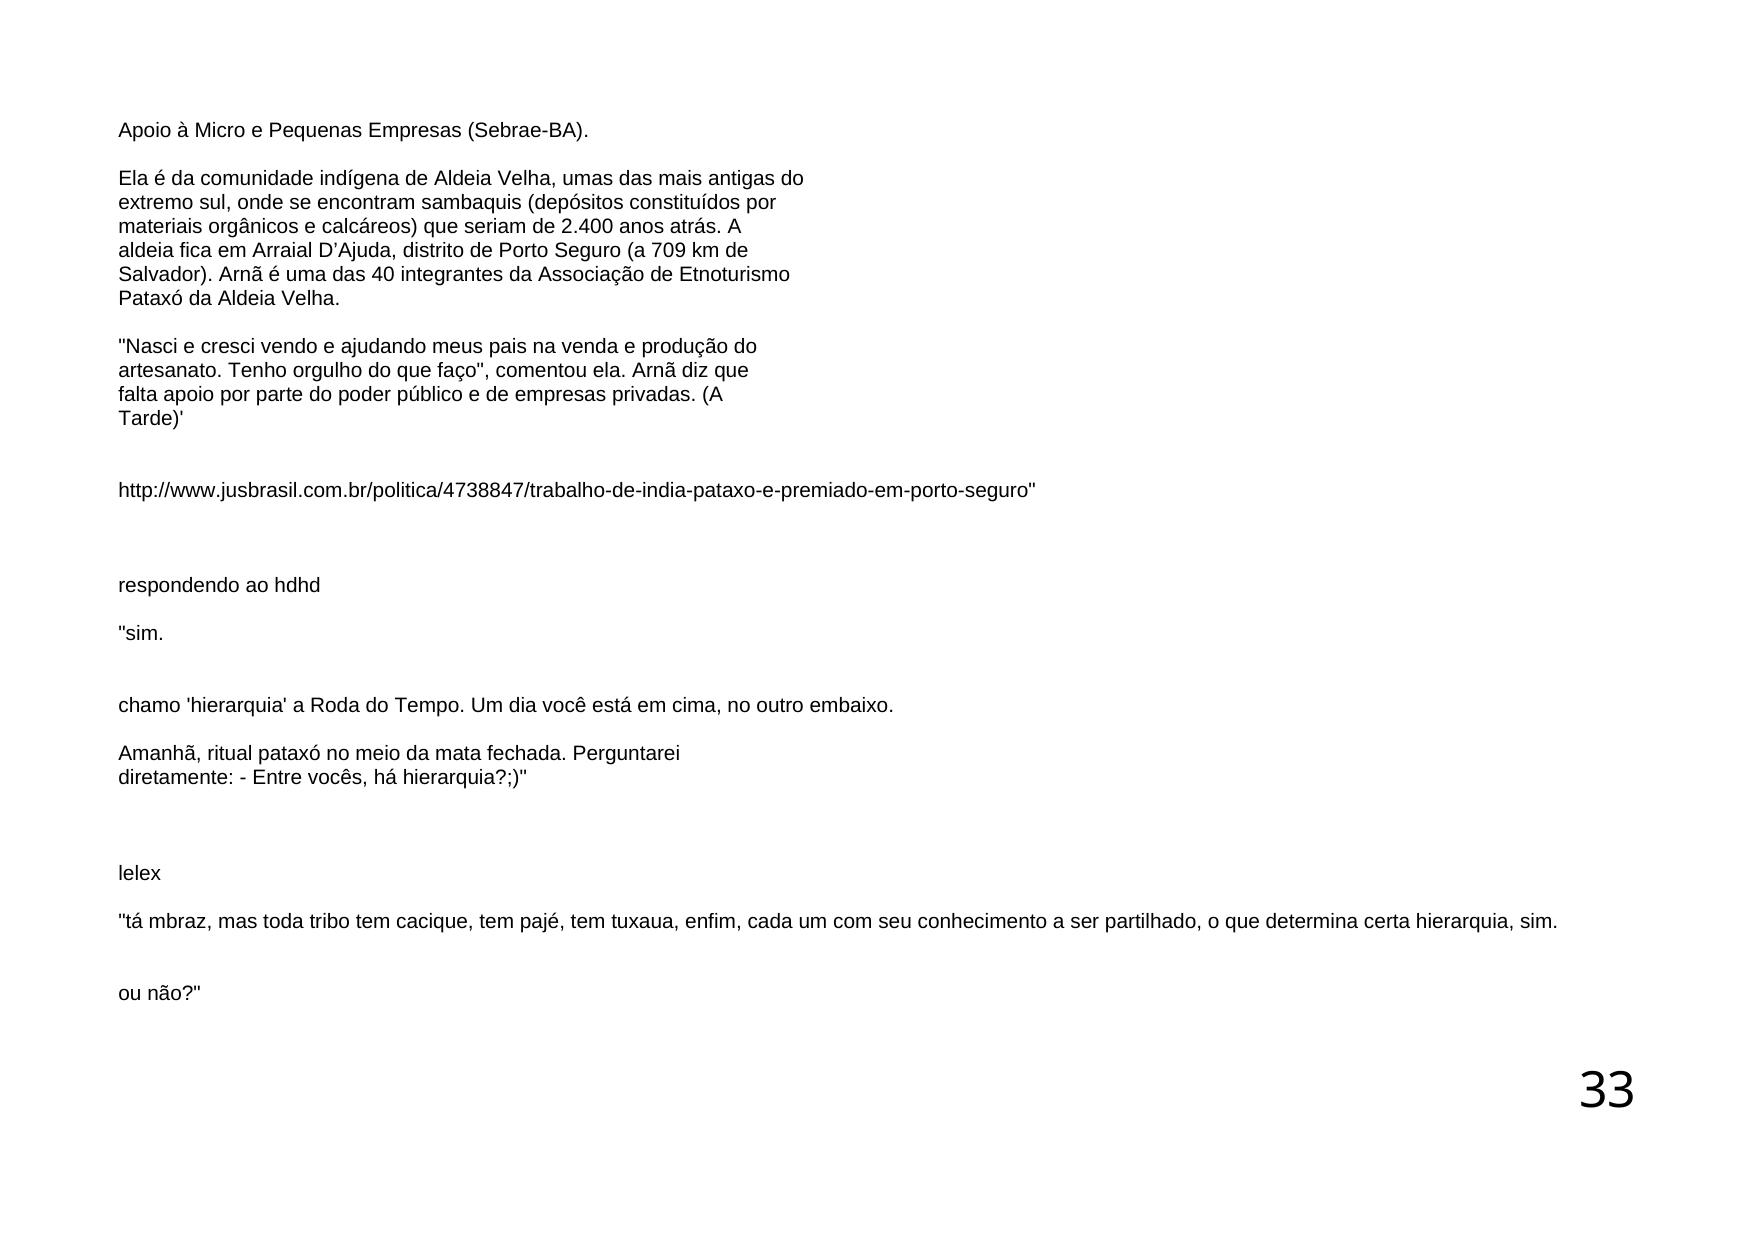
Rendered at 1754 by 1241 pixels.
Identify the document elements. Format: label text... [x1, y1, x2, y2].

text lelex [118, 861, 1636, 885]
text Tarde)' [118, 406, 1636, 429]
text extremo sul, onde se encontram sambaquis (depósitos constituídos por [118, 190, 1636, 214]
text chamo 'hierarquia' a Roda do Tempo. Um dia você está em cima, no outro embaixo. [118, 693, 1636, 717]
text aldeia fica em Arraial D’Ajuda, distrito de Porto Seguro (a 709 km de [118, 238, 1636, 262]
text Amanhã, ritual pataxó no meio da mata fechada. Perguntarei [118, 741, 1636, 765]
text falta apoio por parte do poder público e de empresas privadas. (A [118, 382, 1636, 406]
text Ela é da comunidade indígena de Aldeia Velha, umas das mais antigas do [118, 166, 1636, 190]
text diretamente: - Entre vocês, há hierarquia?;)" [118, 765, 1636, 789]
text Salvador). Arnã é uma das 40 integrantes da Associação de Etnoturismo [118, 262, 1636, 286]
text artesanato. Tenho orgulho do que faço", comentou ela. Arnã diz que [118, 358, 1636, 382]
text materiais orgânicos e calcáreos) que seriam de 2.400 anos atrás. A [118, 214, 1636, 238]
text "tá mbraz, mas toda tribo tem cacique, tem pajé, tem tuxaua, enfim, cada um com seu conhecimento a ser partilhado, o que determina certa hierarquia, sim. [118, 909, 1636, 933]
text ou não?" [118, 981, 1636, 1004]
text http://www.jusbrasil.com.br/politica/4738847/trabalho-de-india-pataxo-e-premiado-em-porto-seguro" [118, 477, 1636, 501]
text Apoio à Micro e Pequenas Empresas (Sebrae-BA). [118, 118, 1636, 142]
text respondendo ao hdhd [118, 573, 1636, 597]
text "sim. [118, 621, 1636, 645]
text "Nasci e cresci vendo e ajudando meus pais na venda e produção do [118, 334, 1636, 358]
text Pataxó da Aldeia Velha. [118, 286, 1636, 310]
